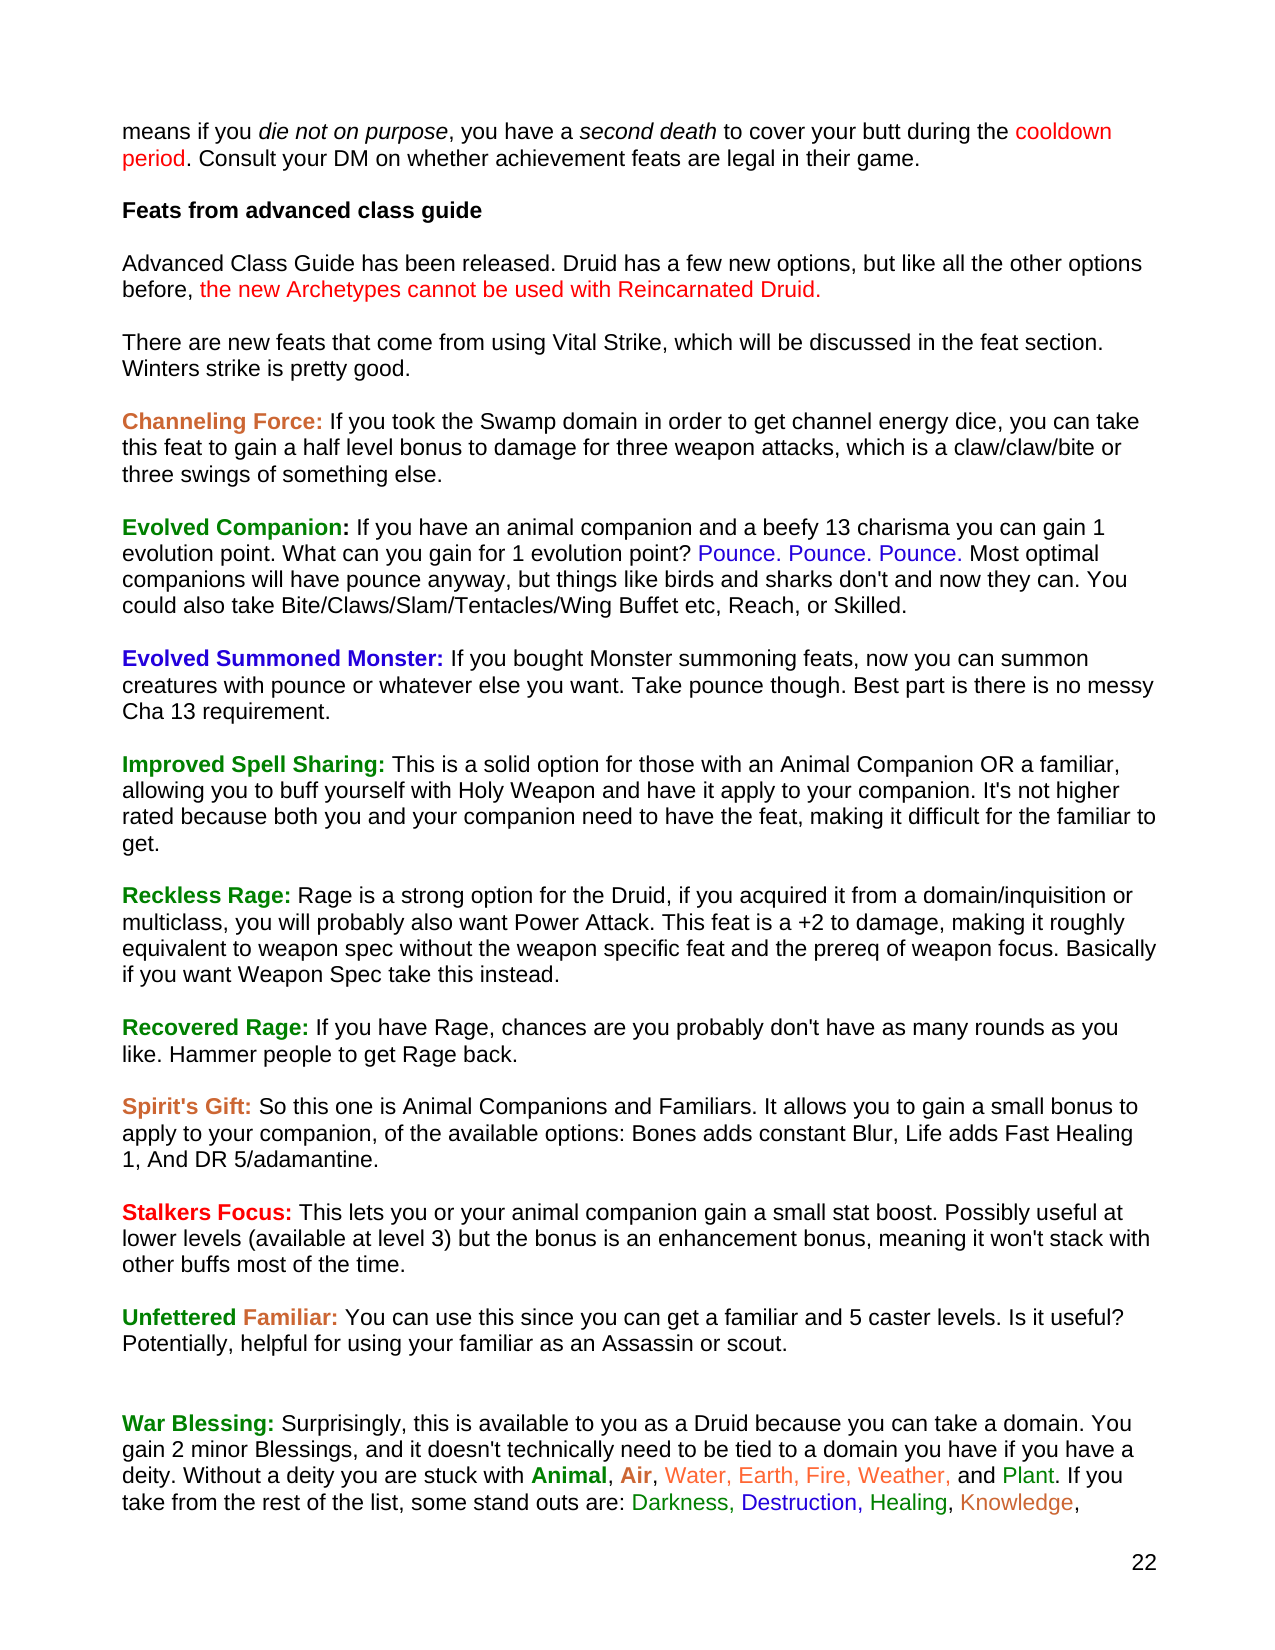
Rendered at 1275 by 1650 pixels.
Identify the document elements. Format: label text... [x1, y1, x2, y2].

text Evolved Summoned Monster: If you bought Monster summoning feats, now you can summon creatures with pounce or whatever else you want. Take pounce though. Best part is there is no messy Cha 13 requirement. [122, 645, 1157, 724]
text Reckless Rage: Rage is a strong option for the Druid, if you acquired it from a domain/inquisition or multiclass, you will probably also want Power Attack. This feat is a +2 to damage, making it roughly equivalent to weapon spec without the weapon specific feat and the prereq of weapon focus. Basically if you want Weapon Spec take this instead. [122, 882, 1157, 988]
text Spirit's Gift: So this one is Animal Companions and Familiars. It allows you to gain a small bonus to apply to your companion, of the available options: Bones adds constant Blur, Life adds Fast Healing 1, And DR 5/adamantine. [122, 1093, 1157, 1172]
text Channeling Force: If you took the Swamp domain in order to get channel energy dice, you can take this feat to gain a half level bonus to damage for three weapon attacks, which is a claw/claw/bite or three swings of something else. [122, 408, 1157, 487]
text Recovered Rage: If you have Rage, chances are you probably don't have as many rounds as you like. Hammer people to get Rage back. [122, 1014, 1157, 1067]
text Unfettered Familiar: You can use this since you can get a familiar and 5 caster levels. Is it useful? Potentially, helpful for using your familiar as an Assassin or scout. [122, 1304, 1157, 1357]
text Evolved Companion: If you have an animal companion and a beefy 13 charisma you can gain 1 evolution point. What can you gain for 1 evolution point? Pounce. Pounce. Pounce. Most optimal companions will have pounce anyway, but things like birds and sharks don't and now they can. You could also take Bite/Claws/Slam/Tentacles/Wing Buffet etc, Reach, or Skilled. [122, 513, 1157, 619]
text Improved Spell Sharing: This is a solid option for those with an Animal Companion OR a familiar, allowing you to buff yourself with Holy Weapon and have it apply to your companion. It's not higher rated because both you and your companion need to have the feat, making it difficult for the familiar to get. [122, 751, 1157, 856]
text means if you die not on purpose, you have a second death to cover your butt during the cooldown period. Consult your DM on whether achievement feats are legal in their game. [122, 118, 1157, 171]
text War Blessing: Surprisingly, this is available to you as a Druid because you can take a domain. You gain 2 minor Blessings, and it doesn't technically need to be tied to a domain you have if you have a deity. Without a deity you are stuck with Animal, Air, Water, Earth, Fire, Weather, and Plant. If you take from the rest of the list, some stand outs are: Darkness, Destruction, Healing, Knowledge, [122, 1409, 1157, 1515]
text Feats from advanced class guide [122, 197, 1157, 223]
text There are new feats that come from using Vital Strike, which will be discussed in the feat section. Winters strike is pretty good. [122, 329, 1157, 382]
text Stalkers Focus: This lets you or your animal companion gain a small stat boost. Possibly useful at lower levels (available at level 3) but the bonus is an enhancement bonus, meaning it won't stack with other buffs most of the time. [122, 1199, 1157, 1278]
text Advanced Class Guide has been released. Druid has a few new options, but like all the other options before, the new Archetypes cannot be used with Reincarnated Druid. [122, 250, 1157, 303]
